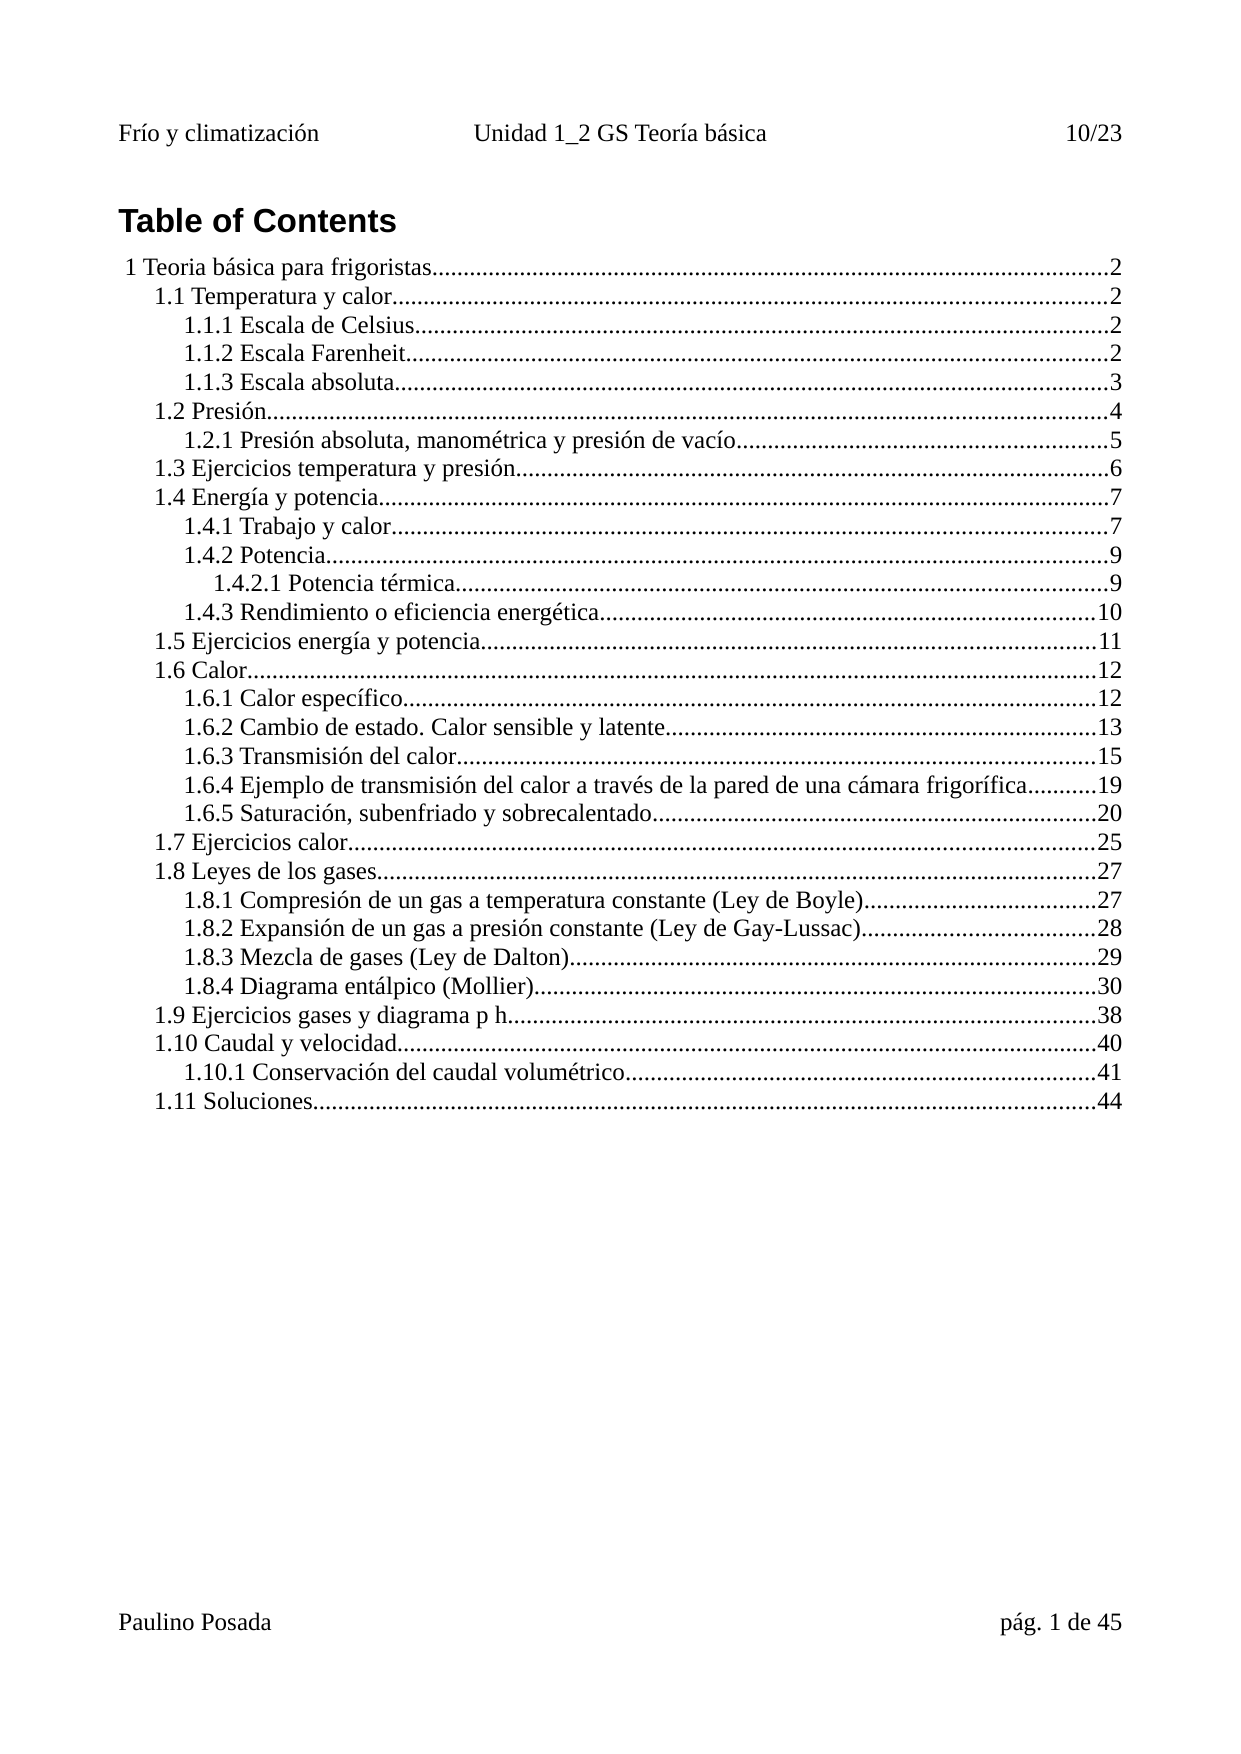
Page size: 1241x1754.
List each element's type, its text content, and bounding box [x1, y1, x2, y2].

text 1.6.5 Saturación, subenfriado y sobrecalentado 20 [177, 798, 1122, 827]
text 1.6.1 Calor específico 12 [177, 683, 1122, 712]
text 1.6.2 Cambio de estado. Calor sensible y latente. 13 [177, 712, 1122, 741]
text 1.6.3 Transmisión del calor 15 [177, 741, 1122, 770]
text 1.8.4 Diagrama entálpico (Mollier) 30 [177, 971, 1122, 1000]
text 1.6 Calor 12 [148, 655, 1122, 683]
text 1.4.2.1 Potencia térmica 9 [207, 568, 1122, 597]
text 1.4.3 Rendimiento o eficiencia energética 10 [177, 597, 1122, 626]
text 1.1.2 Escala Farenheit 2 [177, 338, 1122, 367]
text 1.8 Leyes de los gases 27 [148, 856, 1122, 885]
text 1.11 Soluciones 44 [148, 1086, 1122, 1115]
text 1.8.1 Compresión de un gas a temperatura constante (Ley de Boyle) 27 [177, 885, 1122, 913]
text 1.10.1 Conservación del caudal volumétrico 41 [177, 1057, 1122, 1086]
text 1.1.3 Escala absoluta 3 [177, 367, 1122, 396]
text 1.10 Caudal y velocidad 40 [148, 1028, 1122, 1057]
text 1.3 Ejercicios temperatura y presión 6 [148, 453, 1122, 482]
text 1.2.1 Presión absoluta, manométrica y presión de vacío 5 [177, 425, 1122, 453]
text 1.7 Ejercicios calor 25 [148, 827, 1122, 856]
text 1.2 Presión 4 [148, 396, 1122, 425]
text 1.8.3 Mezcla de gases (Ley de Dalton) 29 [177, 942, 1122, 971]
text 1.4 Energía y potencia 7 [148, 482, 1122, 511]
text 1 Teoria básica para frigoristas 2 [118, 252, 1122, 281]
text 1.5 Ejercicios energía y potencia 11 [148, 626, 1122, 655]
text 1.8.2 Expansión de un gas a presión constante (Ley de Gay-Lussac) 28 [177, 913, 1122, 942]
text 1.1 Temperatura y calor 2 [148, 281, 1122, 310]
subtitle Table of Contents [118, 201, 1122, 240]
text 1.4.2 Potencia 9 [177, 540, 1122, 568]
text 1.4.1 Trabajo y calor 7 [177, 511, 1122, 540]
text 1.9 Ejercicios gases y diagrama p h 38 [148, 1000, 1122, 1028]
text 1.6.4 Ejemplo de transmisión del calor a través de la pared de una cámara frigorífica 19 [177, 770, 1122, 798]
text 1.1.1 Escala de Celsius 2 [177, 310, 1122, 338]
